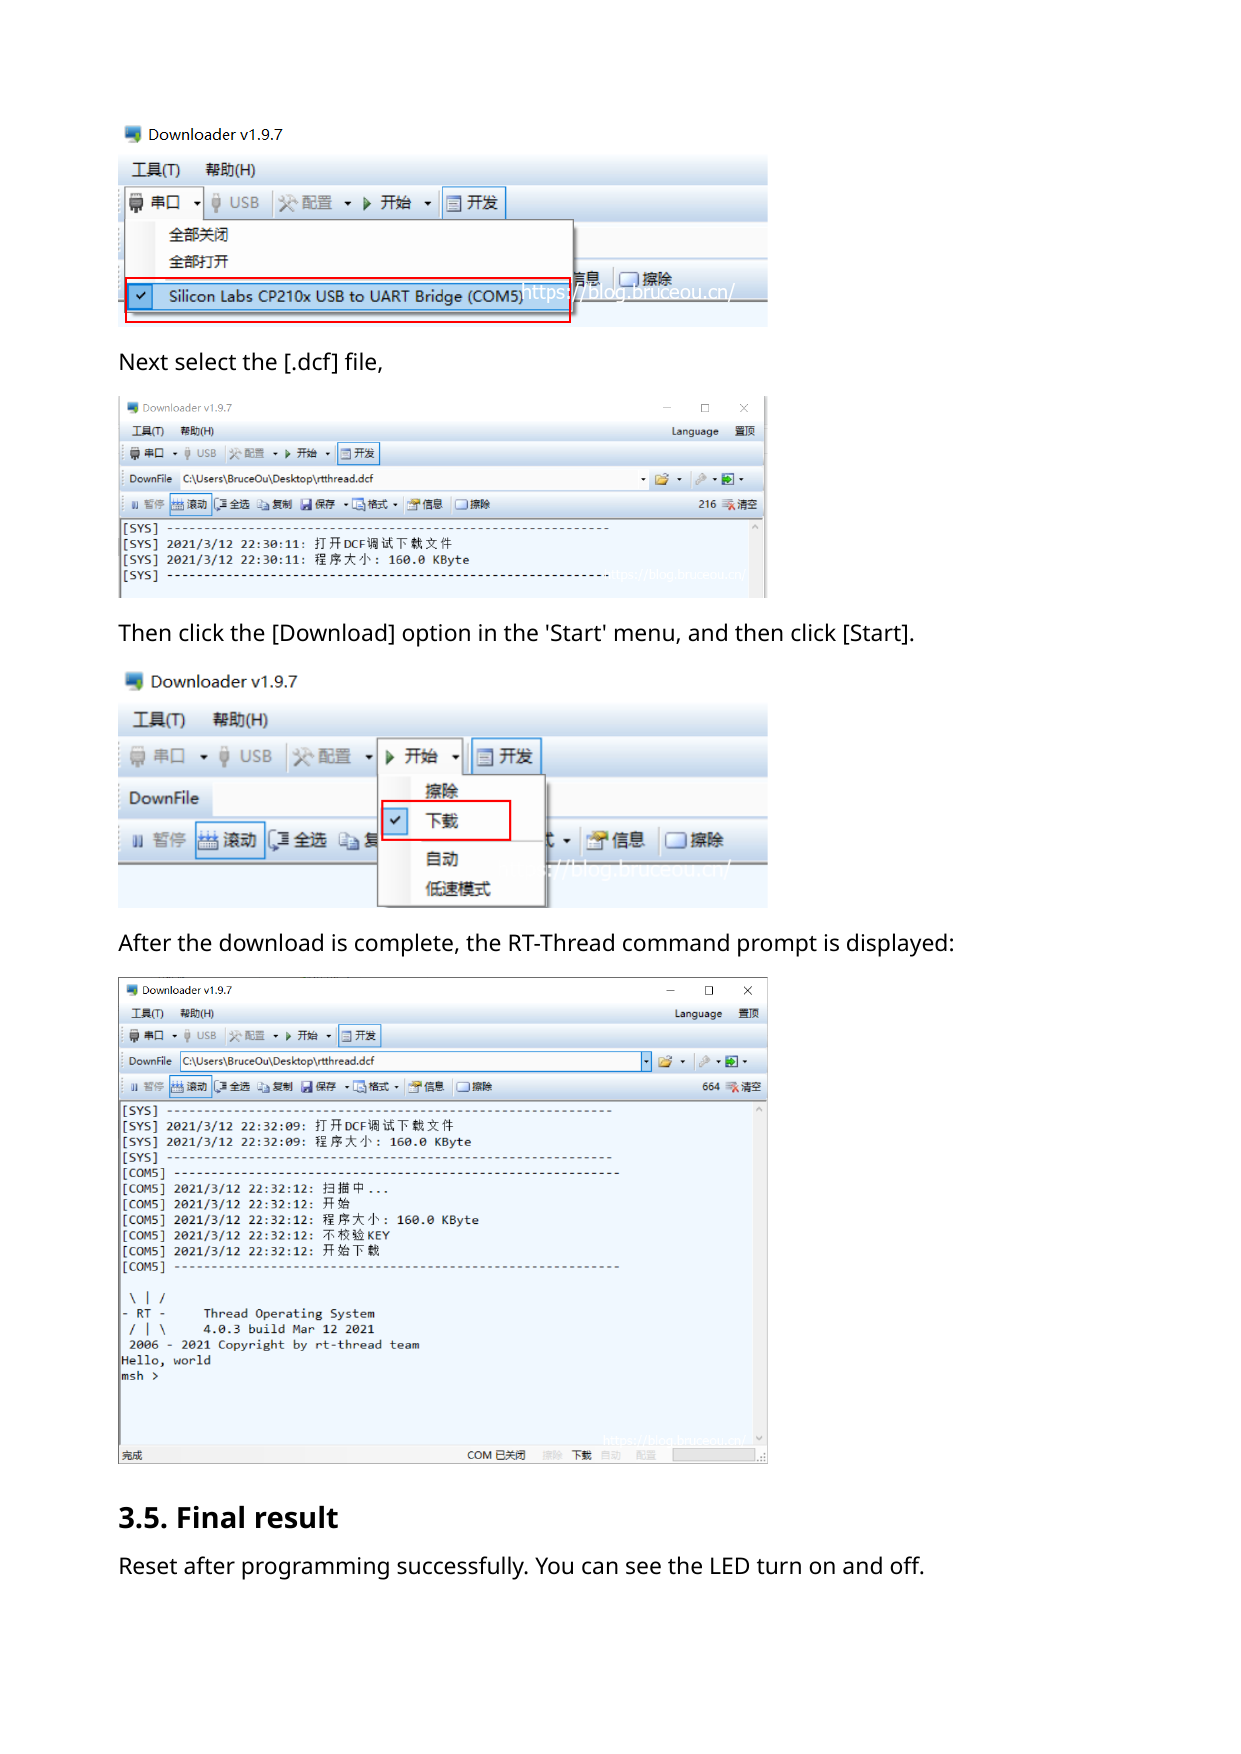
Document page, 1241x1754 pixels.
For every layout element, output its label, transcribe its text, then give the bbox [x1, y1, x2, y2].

text After the download is complete, the RT-Thread command prompt is displayed: [118, 927, 1122, 958]
text Then click the [Download] option in the 'Start' menu, and then click [Start]. [118, 617, 1122, 648]
picture [118, 977, 768, 1464]
picture [118, 396, 768, 598]
picture [118, 667, 768, 908]
picture [118, 118, 768, 327]
subtitle 3.5. Final result [118, 1497, 1122, 1537]
text Next select the [.dcf] file, [118, 346, 1122, 377]
text Reset after programming successfully. You can see the LED turn on and off. [118, 1550, 1122, 1581]
